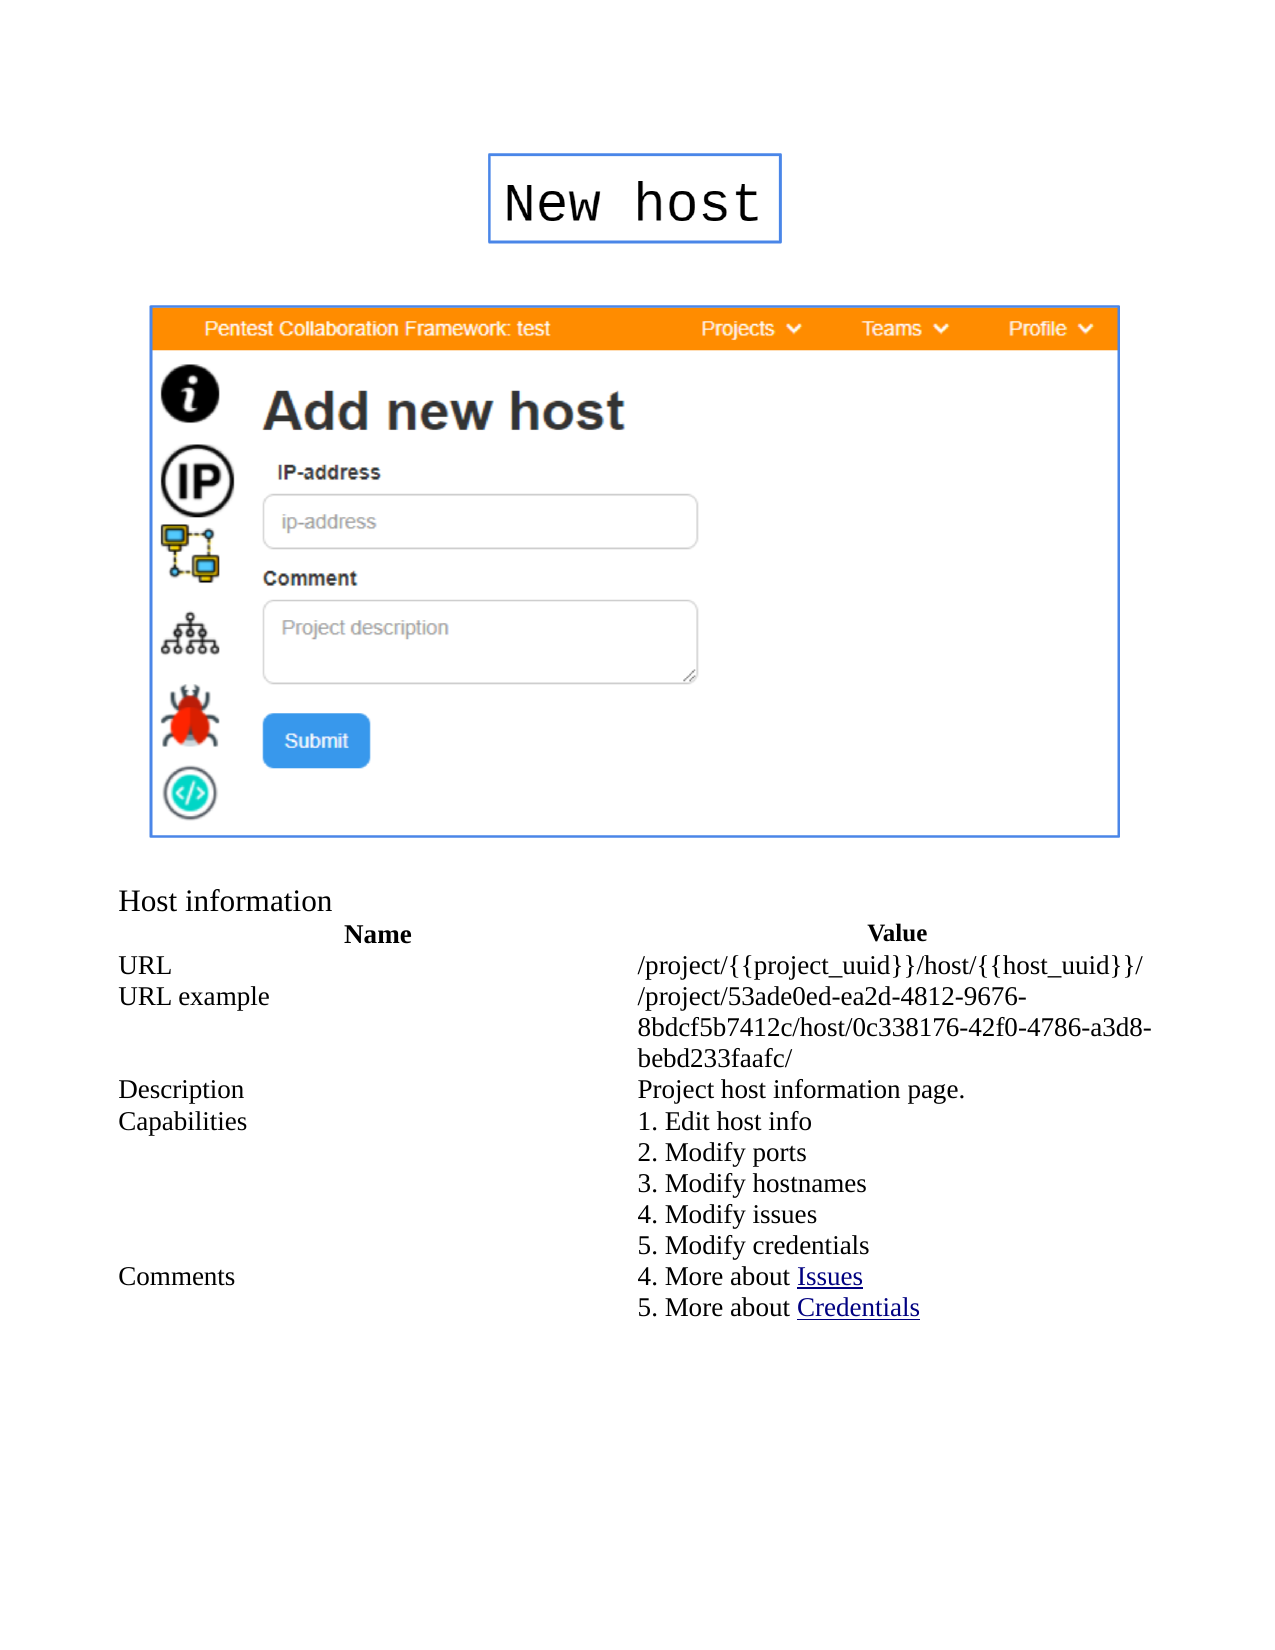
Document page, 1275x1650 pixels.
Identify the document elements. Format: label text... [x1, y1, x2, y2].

table_cell 4. More about Issues 5. More about Credentials [638, 1260, 1157, 1323]
table_cell URL [118, 949, 637, 980]
picture [118, 149, 1157, 851]
table_cell Description [118, 1074, 637, 1104]
table_cell URL example [118, 980, 637, 1073]
table_header Value [638, 918, 1157, 949]
table_cell /project/{{project_uuid}}/host/{{host_uuid}}/ [638, 949, 1157, 980]
text Host information [118, 851, 1157, 918]
table_cell Project host information page. [638, 1074, 1157, 1104]
table_cell /project/53ade0ed-ea2d-4812-9676-8bdcf5b7412c/host/0c338176-42f0-4786-a3d8-bebd233faafc/ [638, 980, 1157, 1073]
table_cell 1. Edit host info 2. Modify ports 3. Modify hostnames 4. Modify issues 5. Modify credentials [638, 1105, 1157, 1260]
table_cell Comments [118, 1260, 637, 1323]
table_cell Capabilities [118, 1105, 637, 1260]
table_header Name [118, 918, 637, 949]
